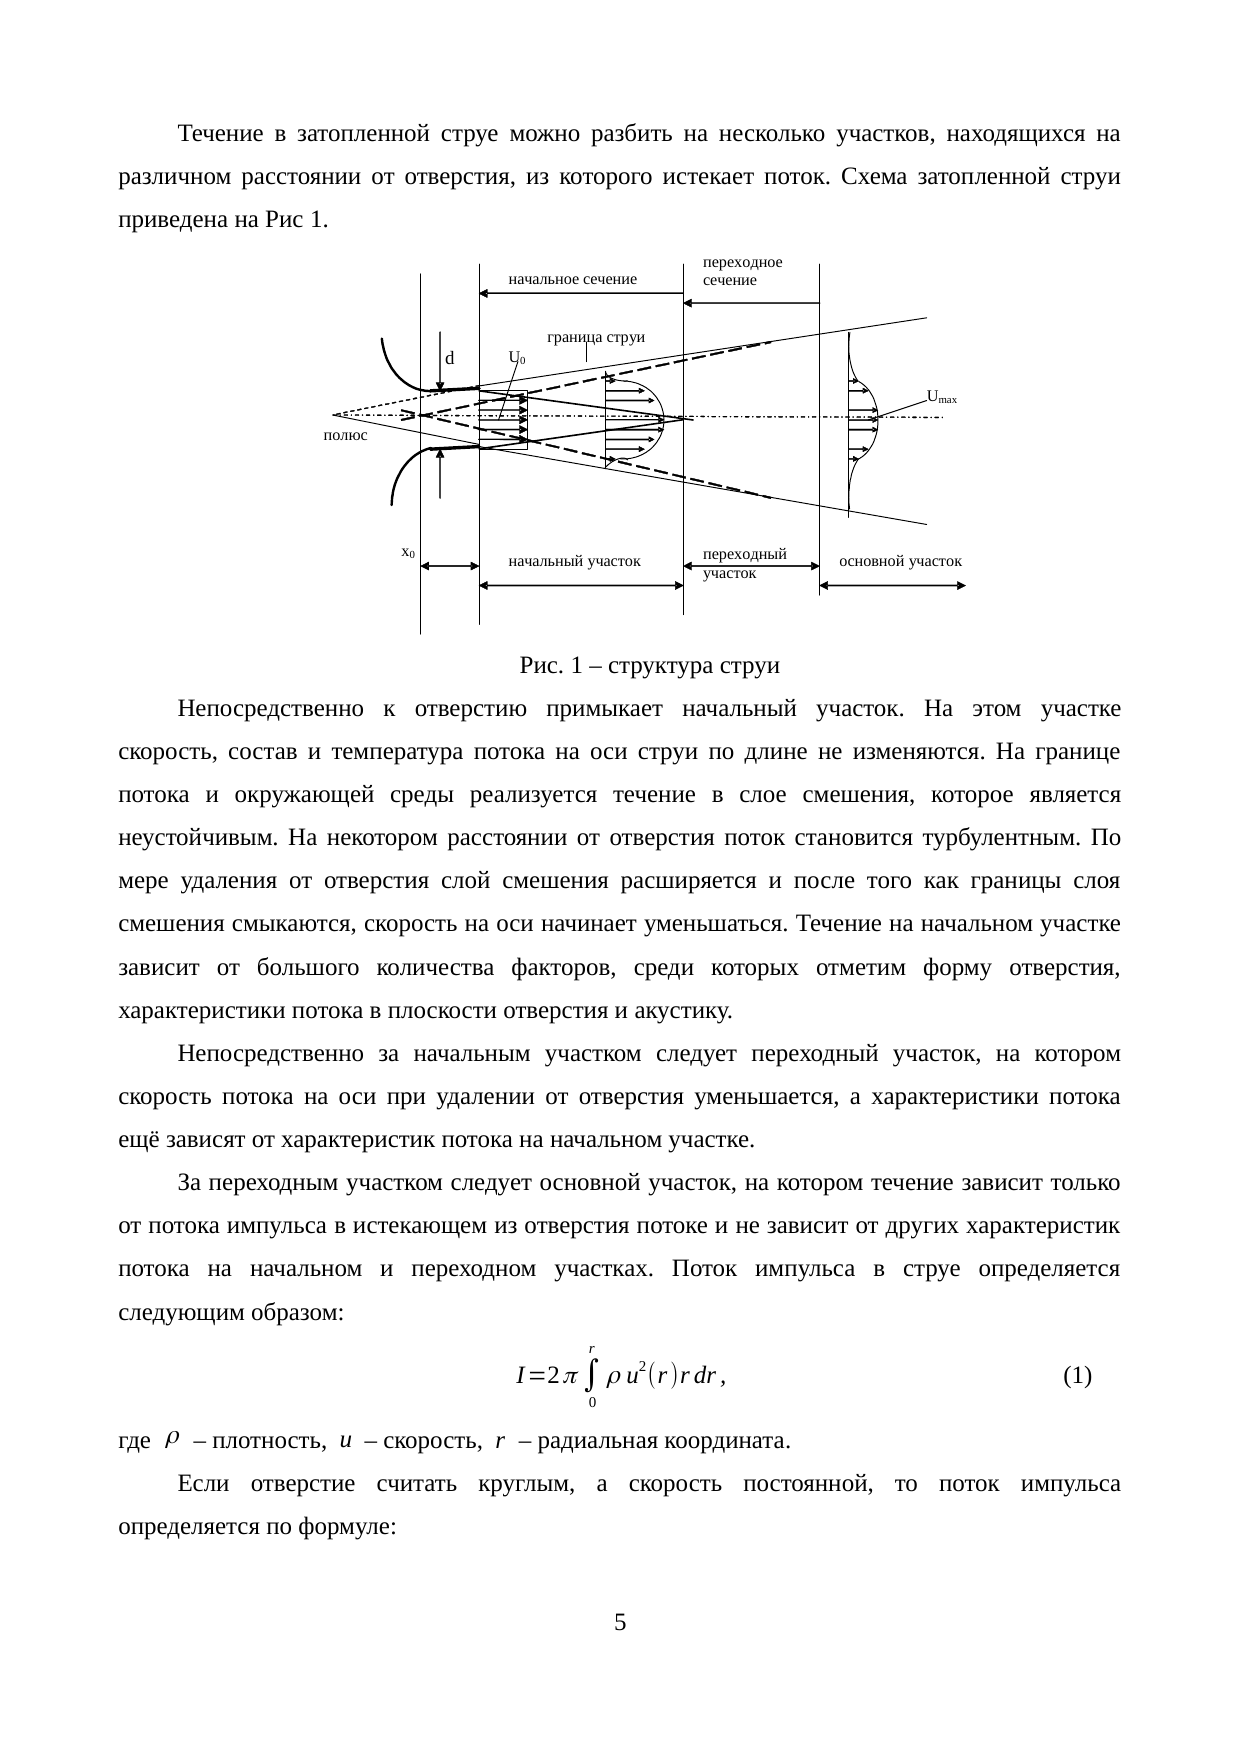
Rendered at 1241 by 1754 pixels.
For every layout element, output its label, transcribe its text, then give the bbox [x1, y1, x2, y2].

text За переходным участком следует основной участок, на котором течение зависит только от потока импульса в истекающем из отверстия потоке и не зависит от других характеристик потока на начальном и переходном участках. Поток импульса в струе определяется следующим образом: [118, 1167, 1122, 1325]
text (1) [118, 1340, 1122, 1410]
text Течение в затопленной струе можно разбить на несколько участков, находящихся на различном расстоянии от отверстия, из которого истекает поток. Схема затопленной струи приведена на Рис 1. [118, 118, 1122, 233]
text Если отверстие считать круглым, а скорость постоянной, то поток импульса определяется по формуле: [118, 1468, 1122, 1540]
text где – плотность, – скорость, – радиальная координата. [118, 1425, 1122, 1453]
text Рис. 1 – структура струи [118, 650, 1122, 678]
text Непосредственно к отверстию примыкает начальный участок. На этом участке скорость, состав и температура потока на оси струи по длине не изменяются. На границе потока и окружающей среды реализуется течение в слое смешения, которое является неустойчивым. На некотором расстоянии от отверстия поток становится турбулентным. По мере удаления от отверстия слой смешения расширяется и после того как границы слоя смешения смыкаются, скорость на оси начинает уменьшаться. Течение на начальном участке зависит от большого количества факторов, среди которых отметим форму отверстия, характеристики потока в плоскости отверстия и акустику. [118, 693, 1122, 1023]
text Непосредственно за начальным участком следует переходный участок, на котором скорость потока на оси при удалении от отверстия уменьшается, а характеристики потока ещё зависят от характеристик потока на начальном участке. [118, 1038, 1122, 1153]
